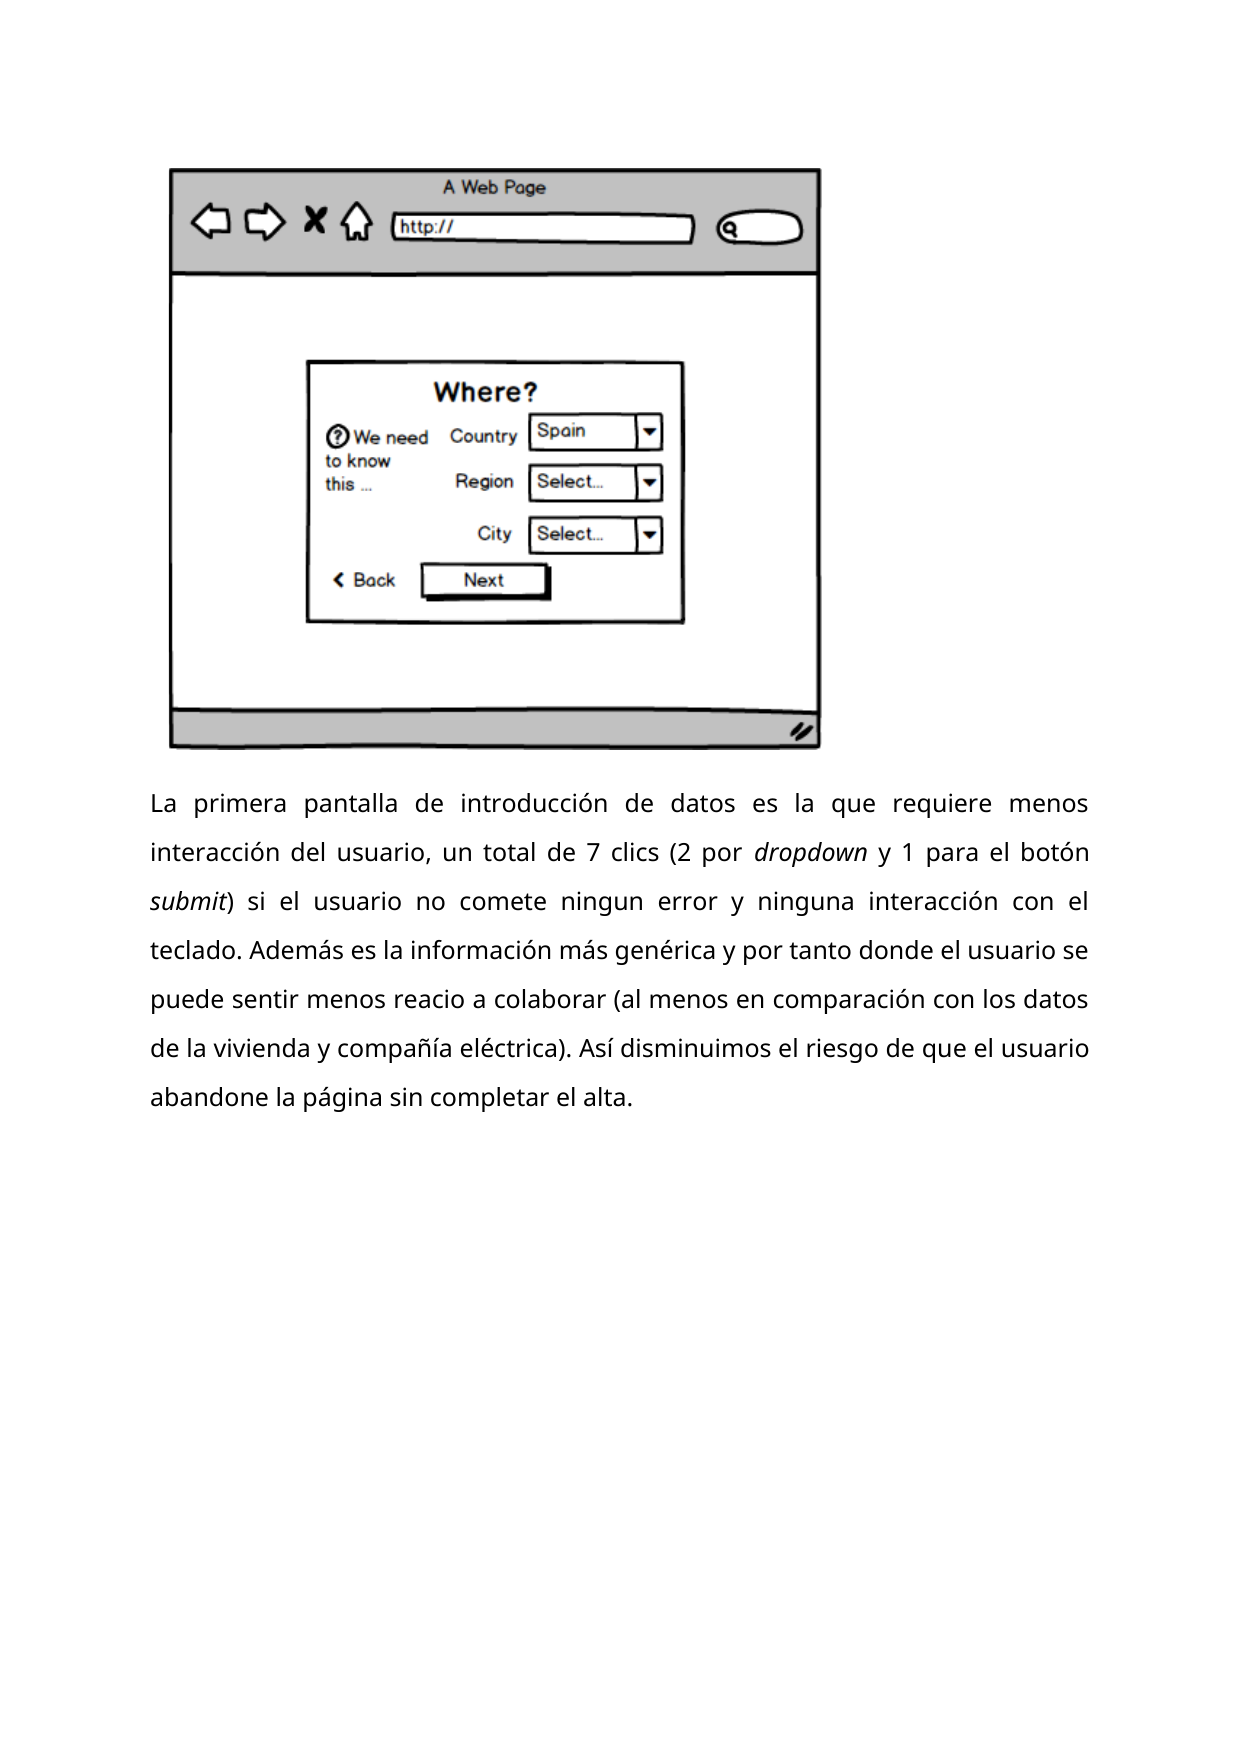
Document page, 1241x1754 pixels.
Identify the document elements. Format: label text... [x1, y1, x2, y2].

text La primera pantalla de introducción de datos es la que requiere menos interacción del usuario, un total de 7 clics (2 por dropdown y 1 para el botón submit) si el usuario no comete ningun error y ninguna interacción con el teclado. Además es la información más genérica y por tanto donde el usuario se puede sentir menos reacio a colaborar (al menos en comparación con los datos de la vivienda y compañía eléctrica). Así disminuimos el riesgo de que el usuario abandone la página sin completar el alta. [150, 786, 1091, 1113]
picture [168, 168, 822, 750]
